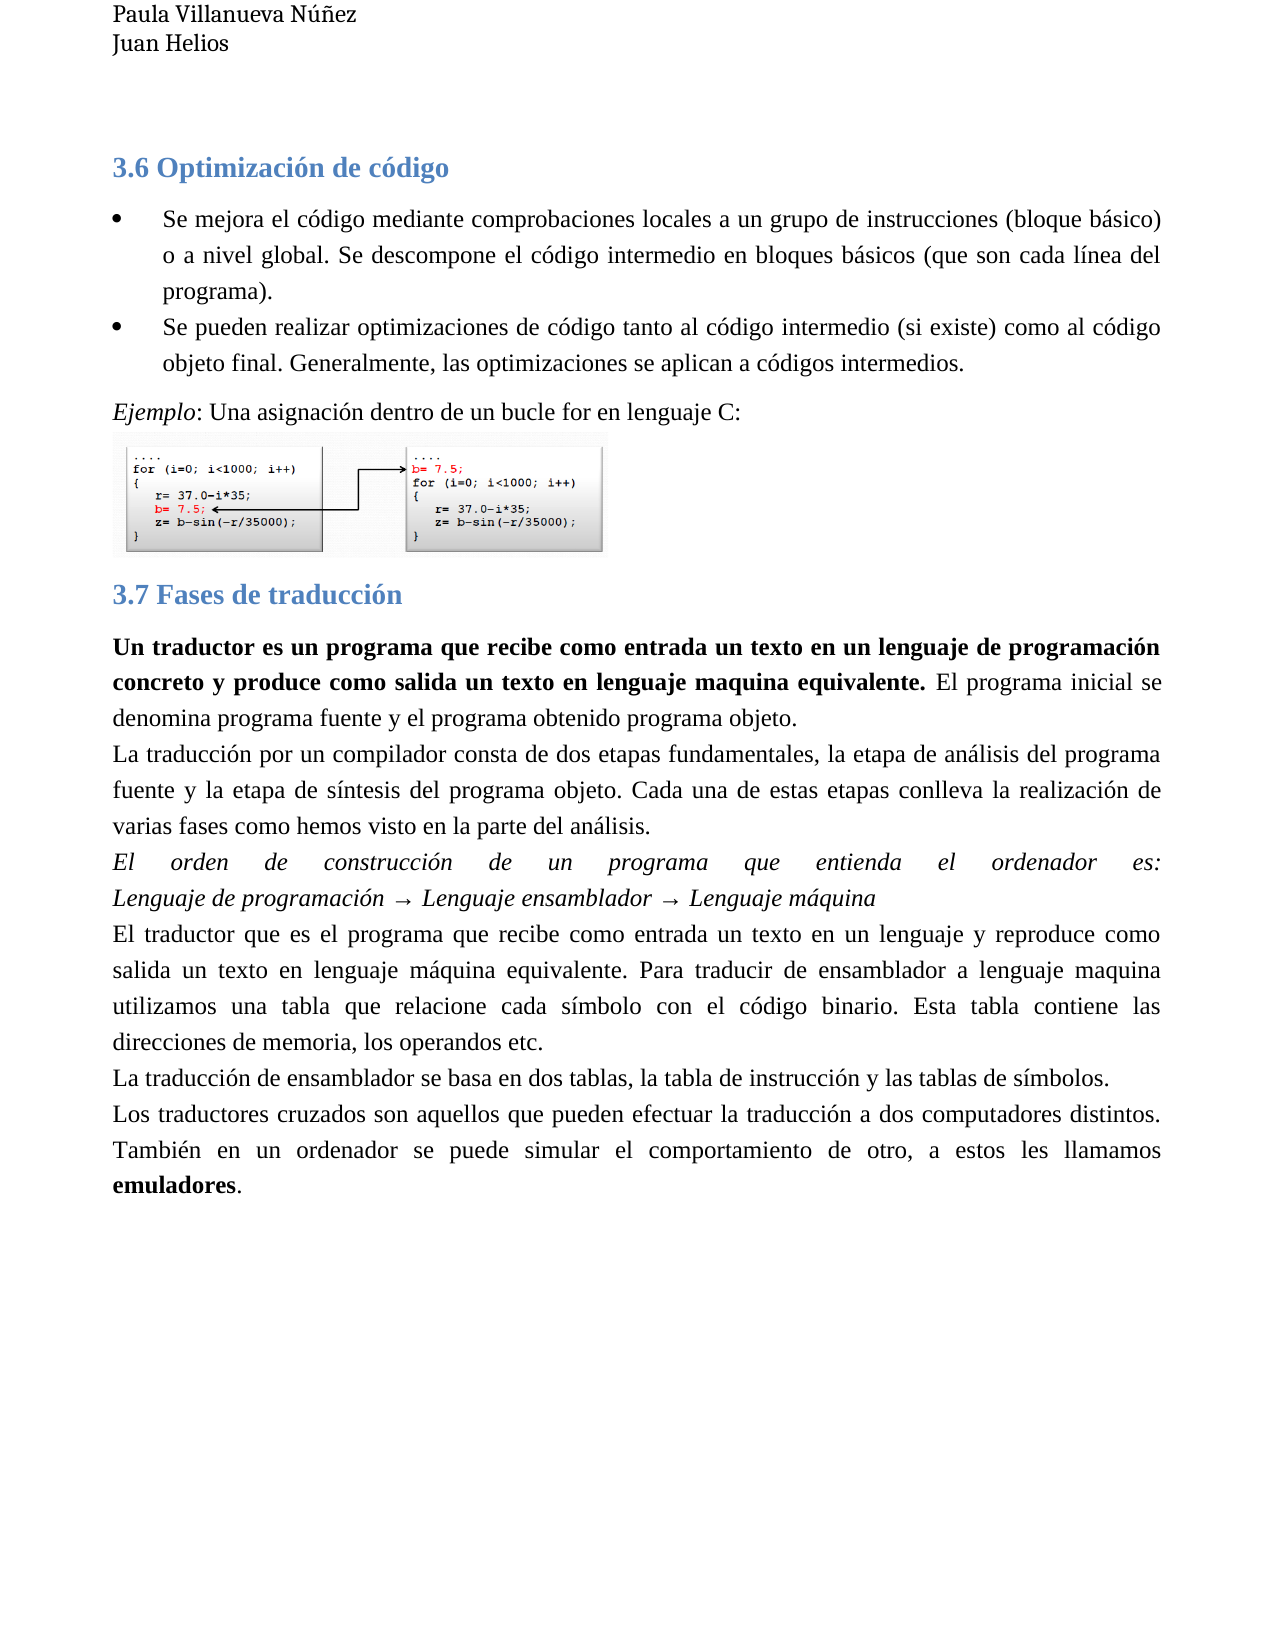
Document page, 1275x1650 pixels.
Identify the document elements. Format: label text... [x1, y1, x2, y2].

text La traducción por un compilador consta de dos etapas fundamentales, la etapa de análisis del programa fuente y la etapa de síntesis del programa objeto. Cada una de estas etapas conlleva la realización de varias fases como hemos visto en la parte del análisis. [112, 739, 1162, 840]
text La traducción de ensamblador se basa en dos tablas, la tabla de instrucción y las tablas de símbolos. [112, 1063, 1162, 1092]
subtitle 3.6 Optimización de código [112, 150, 1162, 183]
text Un traductor es un programa que recibe como entrada un texto en un lenguaje de programación concreto y produce como salida un texto en lenguaje maquina equivalente. El programa inicial se denomina programa fuente y el programa obtenido programa objeto. [112, 632, 1162, 732]
text Los traductores cruzados son aquellos que pueden efectuar la traducción a dos computadores distintos. También en un ordenador se puede simular el comportamiento de otro, a estos les llamamos emuladores. [112, 1099, 1162, 1199]
text El orden de construcción de un programa que entienda el ordenador es: Lenguaje de programación → Lenguaje ensamblador → Lenguaje máquina [112, 847, 1162, 912]
list Se mejora el código mediante comprobaciones locales a un grupo de instrucciones (bloque básico) o a nivel global. Se descompone el código intermedio en bloques básicos (que son cada línea del programa). [112, 204, 1162, 305]
picture [112, 432, 609, 558]
text Ejemplo: Una asignación dentro de un bucle for en lenguaje C: [112, 397, 1162, 425]
subtitle 3.7 Fases de traducción [112, 577, 1162, 611]
text El traductor que es el programa que recibe como entrada un texto en un lenguaje y reproduce como salida un texto en lenguaje máquina equivalente. Para traducir de ensamblador a lenguaje maquina utilizamos una tabla que relacione cada símbolo con el código binario. Esta tabla contiene las direcciones de memoria, los operandos etc. [112, 919, 1162, 1056]
list Se pueden realizar optimizaciones de código tanto al código intermedio (si existe) como al código objeto final. Generalmente, las optimizaciones se aplican a códigos intermedios. [112, 312, 1162, 377]
